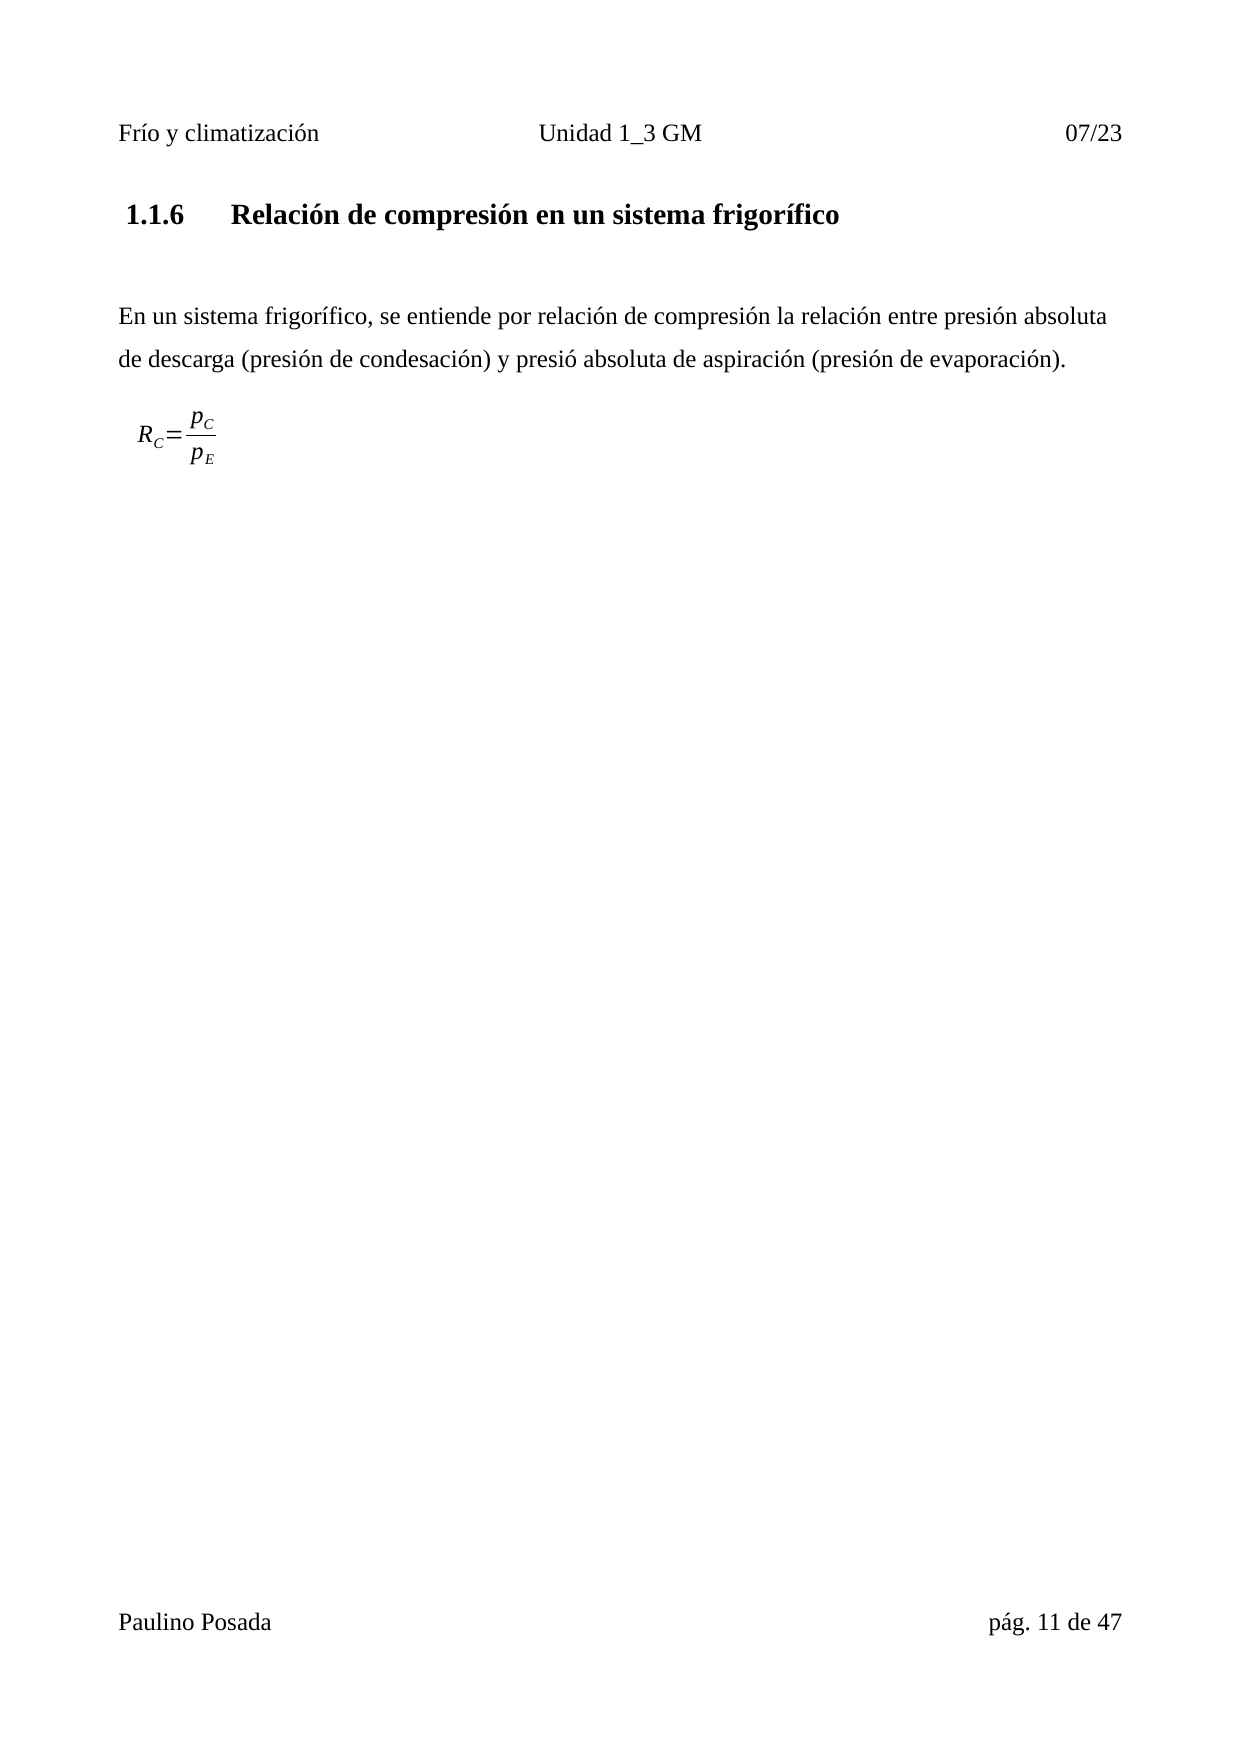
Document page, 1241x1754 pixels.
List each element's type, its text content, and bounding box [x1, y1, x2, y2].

subtitle Relación de compresión en un sistema frigorífico [118, 197, 1122, 231]
text En un sistema frigorífico, se entiende por relación de compresión la relación entre presión absoluta de descarga (presión de condesación) y presió absoluta de aspiración (presión de evaporación). [118, 301, 1122, 373]
